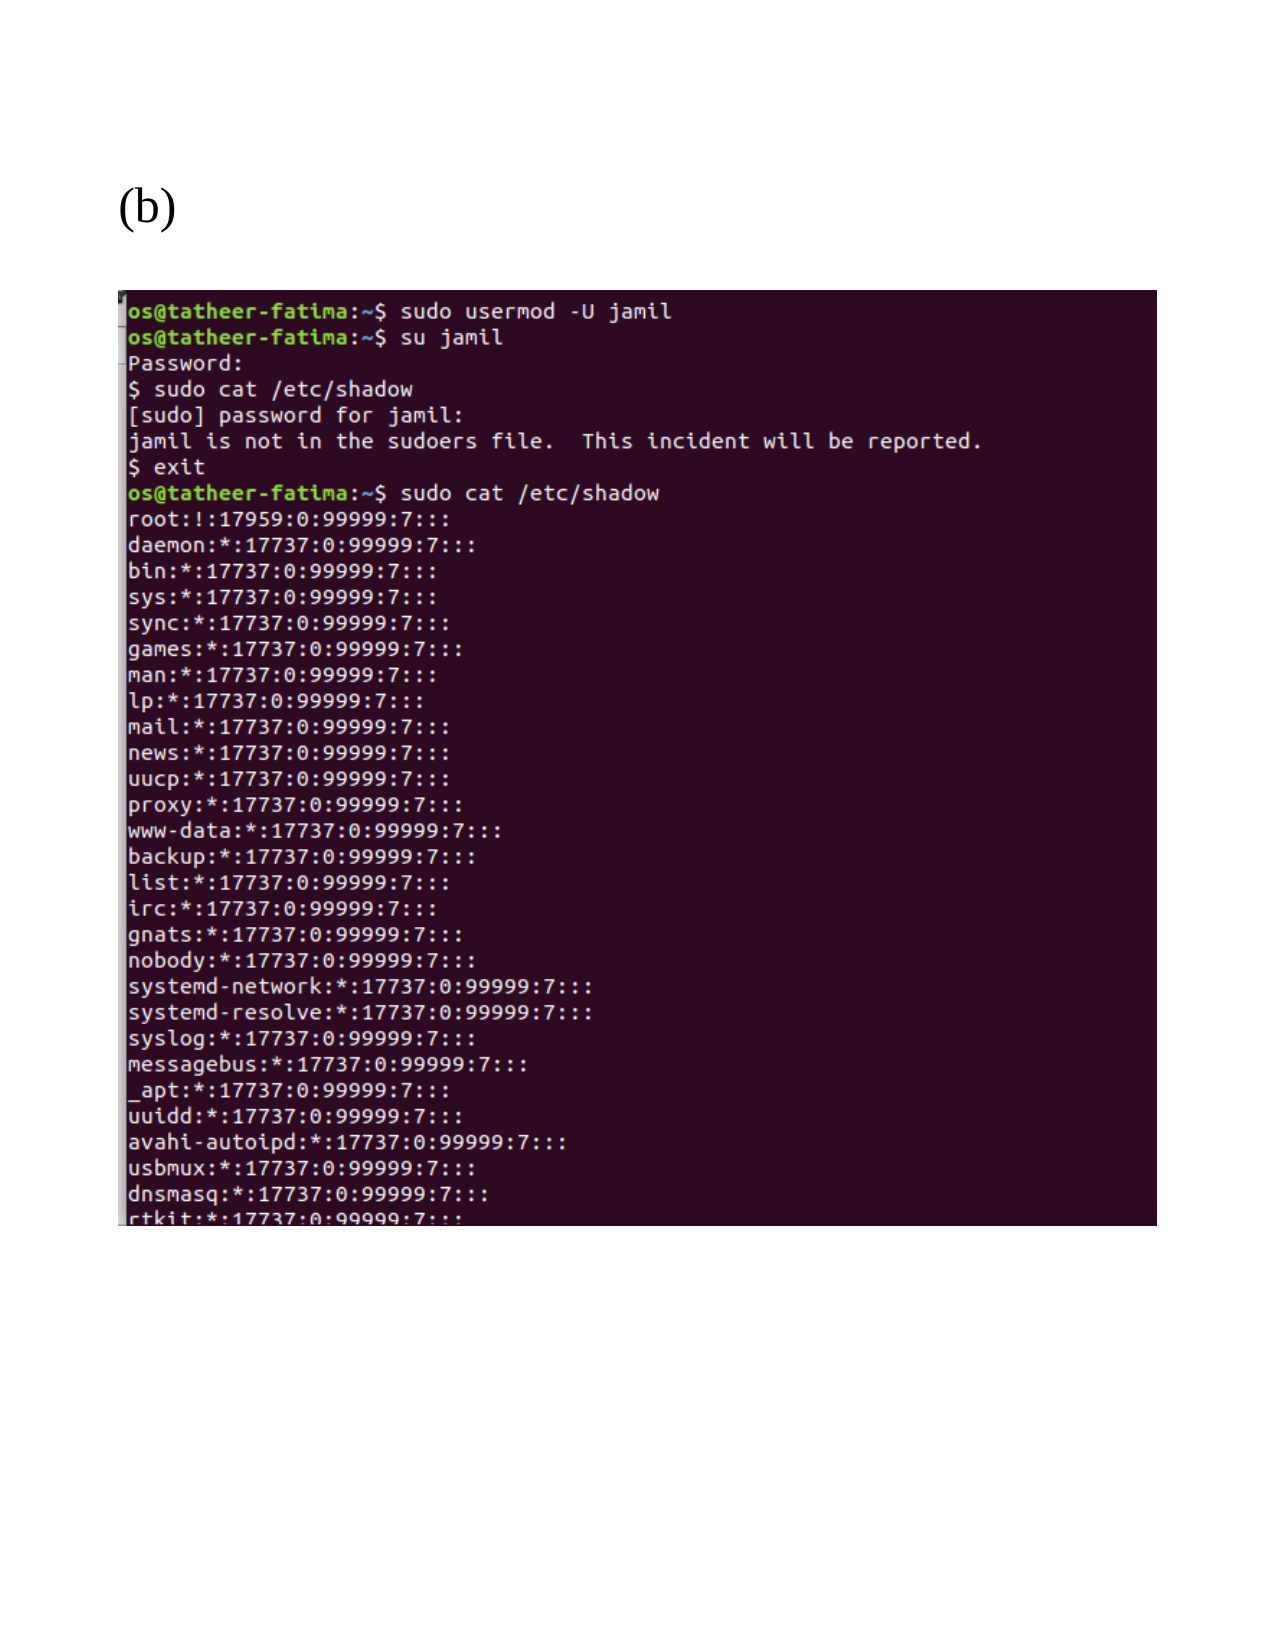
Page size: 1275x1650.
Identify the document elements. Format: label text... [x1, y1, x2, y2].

text (b) [118, 176, 1157, 233]
picture [118, 290, 1157, 1226]
